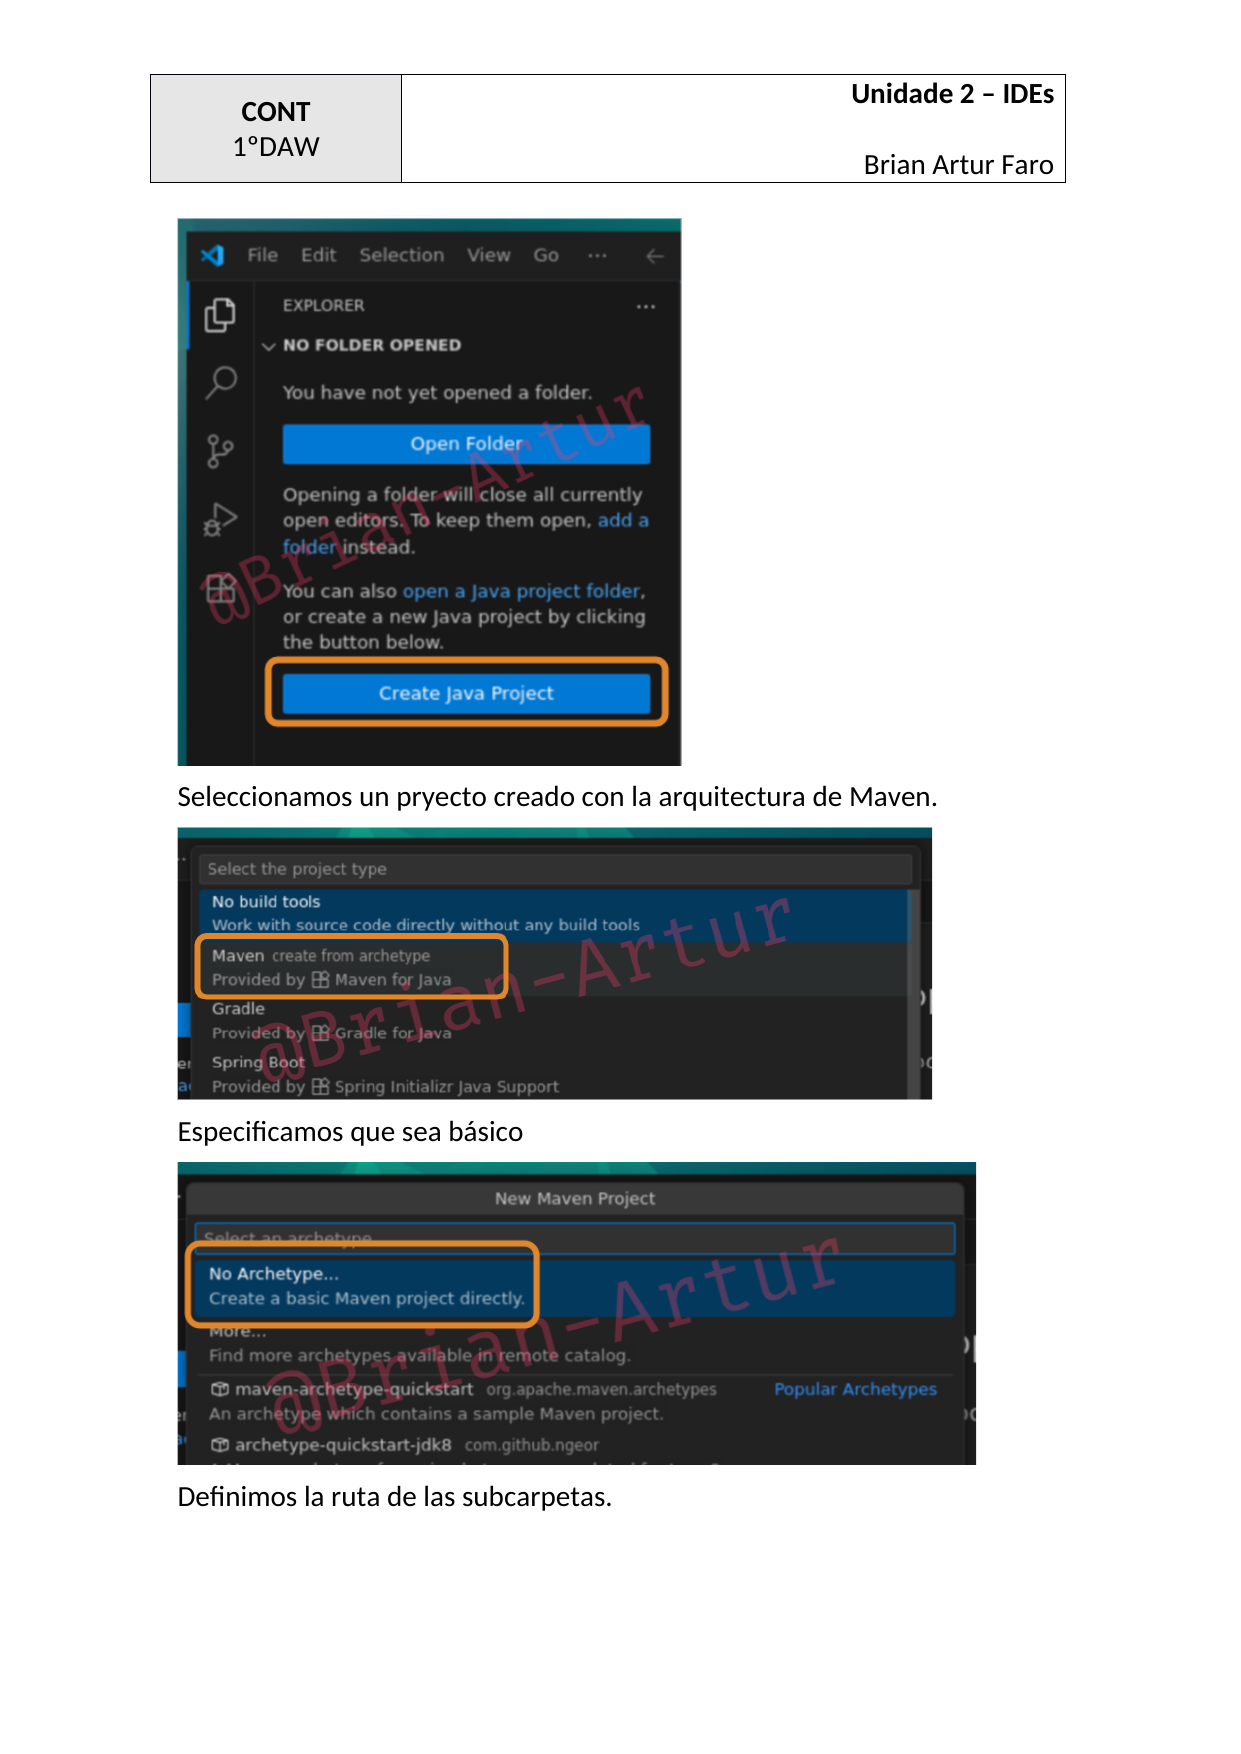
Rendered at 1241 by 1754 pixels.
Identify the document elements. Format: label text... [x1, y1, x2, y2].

picture [177, 1162, 977, 1465]
picture [177, 218, 692, 766]
subtitle Seleccionamos un pryecto creado con la arquitectura de Maven. [177, 778, 1063, 814]
picture [177, 827, 933, 1101]
subtitle Definimos la ruta de las subcarpetas. [177, 1478, 1063, 1513]
subtitle Especificamos que sea básico [177, 1113, 1063, 1149]
